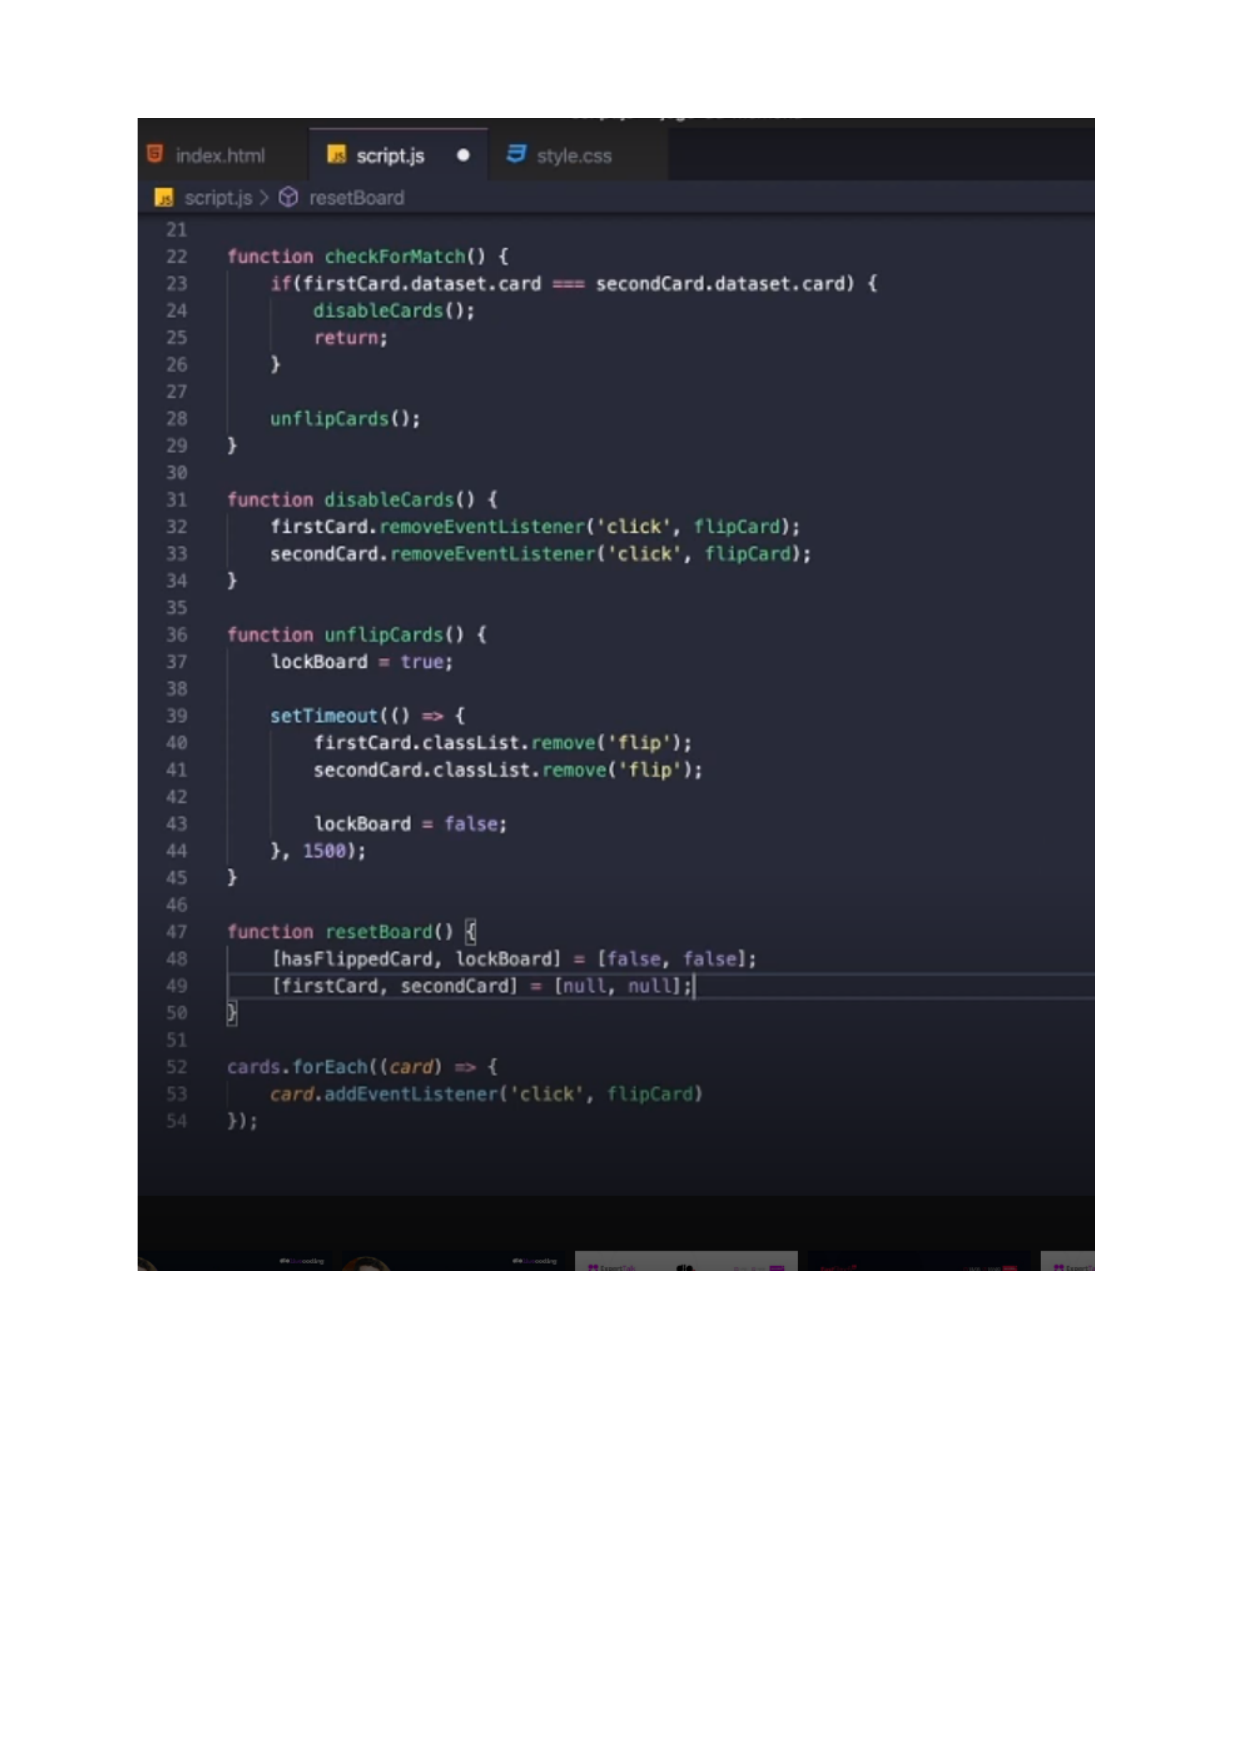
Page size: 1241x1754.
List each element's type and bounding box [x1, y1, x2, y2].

picture [137, 118, 1095, 1271]
